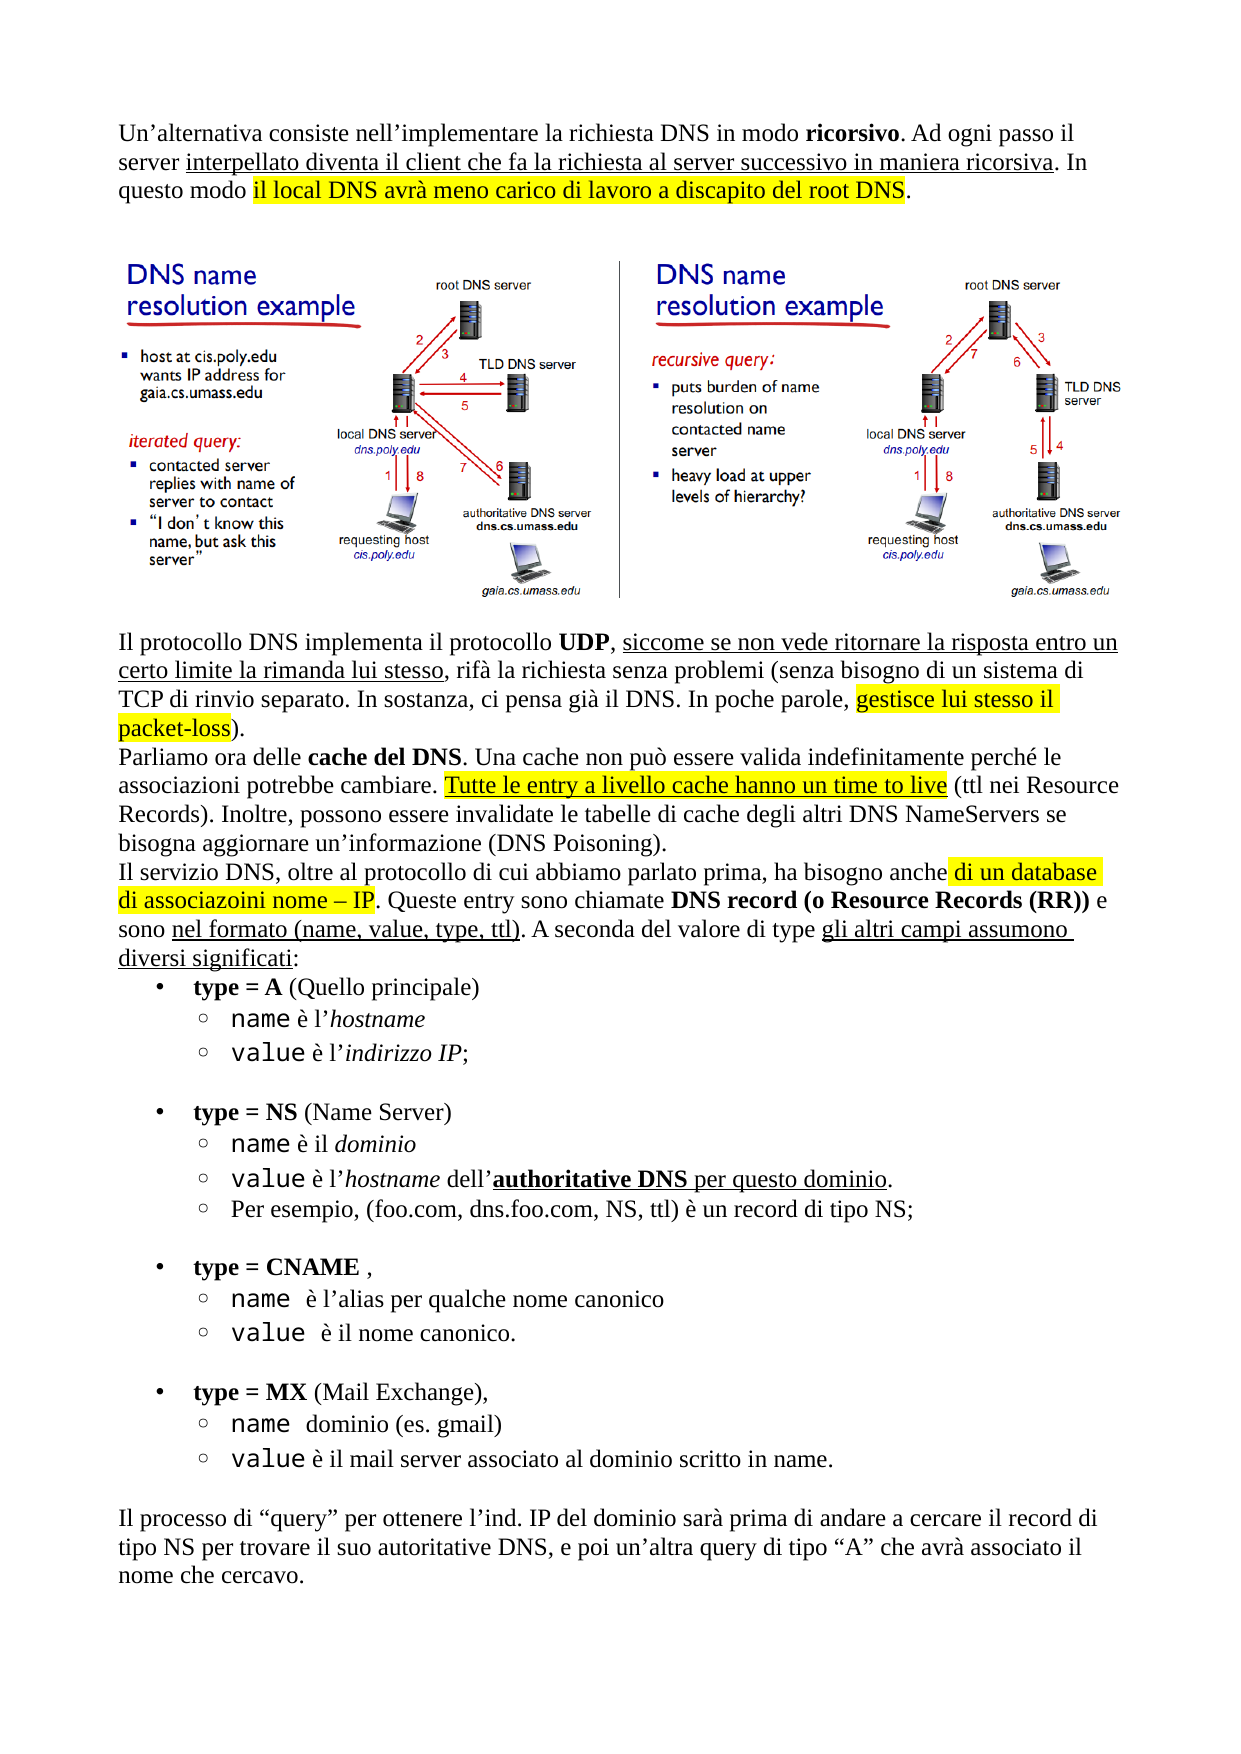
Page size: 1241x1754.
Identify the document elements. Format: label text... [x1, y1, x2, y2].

list Per esempio, (foo.com, dns.foo.com, NS, ttl) è un record di tipo NS; [193, 1194, 1122, 1223]
text Il servizio DNS, oltre al protocollo di cui abbiamo parlato prima, ha bisogno anche di un database di associazoini nome – IP. Queste entry sono chiamate DNS record (o Resource Records (RR)) e sono nel formato (name, value, type, ttl). A seconda del valore di type gli altri campi assumono diversi significati: [118, 857, 1122, 972]
picture [118, 261, 1123, 598]
text Un’alternativa consiste nell’implementare la richiesta DNS in modo ricorsivo. Ad ogni passo il server interpellato diventa il client che fa la richiesta al server successivo in maniera ricorsiva. In questo modo il local DNS avrà meno carico di lavoro a discapito del root DNS. [118, 118, 1122, 204]
list value è l’hostname dell’authoritative DNS per questo dominio. [193, 1160, 1122, 1194]
list value è il nome canonico. [193, 1314, 1122, 1349]
list name è l’hostname [193, 1001, 1122, 1034]
list type = A (Quello principale) [156, 972, 1122, 1001]
text Parliamo ora delle cache del DNS. Una cache non può essere valida indefinitamente perché le associazioni potrebbe cambiare. Tutte le entry a livello cache hanno un time to live (ttl nei Resource Records). Inoltre, possono essere invalidate le tabelle di cache degli altri DNS NameServers se bisogna aggiornare un’informazione (DNS Poisoning). [118, 742, 1122, 857]
list name è il dominio [193, 1126, 1122, 1160]
list name dominio (es. gmail) [193, 1406, 1122, 1440]
list type = MX (Mail Exchange), [156, 1377, 1122, 1406]
text Il protocollo DNS implementa il protocollo UDP, siccome se non vede ritornare la risposta entro un certo limite la rimanda lui stesso, rifà la richiesta senza problemi (senza bisogno di un sistema di TCP di rinvio separato. In sostanza, ci pensa già il DNS. In poche parole, gestisce lui stesso il packet-loss). [118, 627, 1122, 742]
list type = CNAME , [156, 1252, 1122, 1281]
list value è il mail server associato al dominio scritto in name. [193, 1440, 1122, 1474]
list type = NS (Name Server) [156, 1097, 1122, 1126]
list value è l’indirizzo IP; [193, 1034, 1122, 1069]
list name è l’alias per qualche nome canonico [193, 1281, 1122, 1314]
text Il processo di “query” per ottenere l’ind. IP del dominio sarà prima di andare a cercare il record di tipo NS per trovare il suo autoritative DNS, e poi un’altra query di tipo “A” che avrà associato il nome che cercavo. [118, 1503, 1122, 1589]
